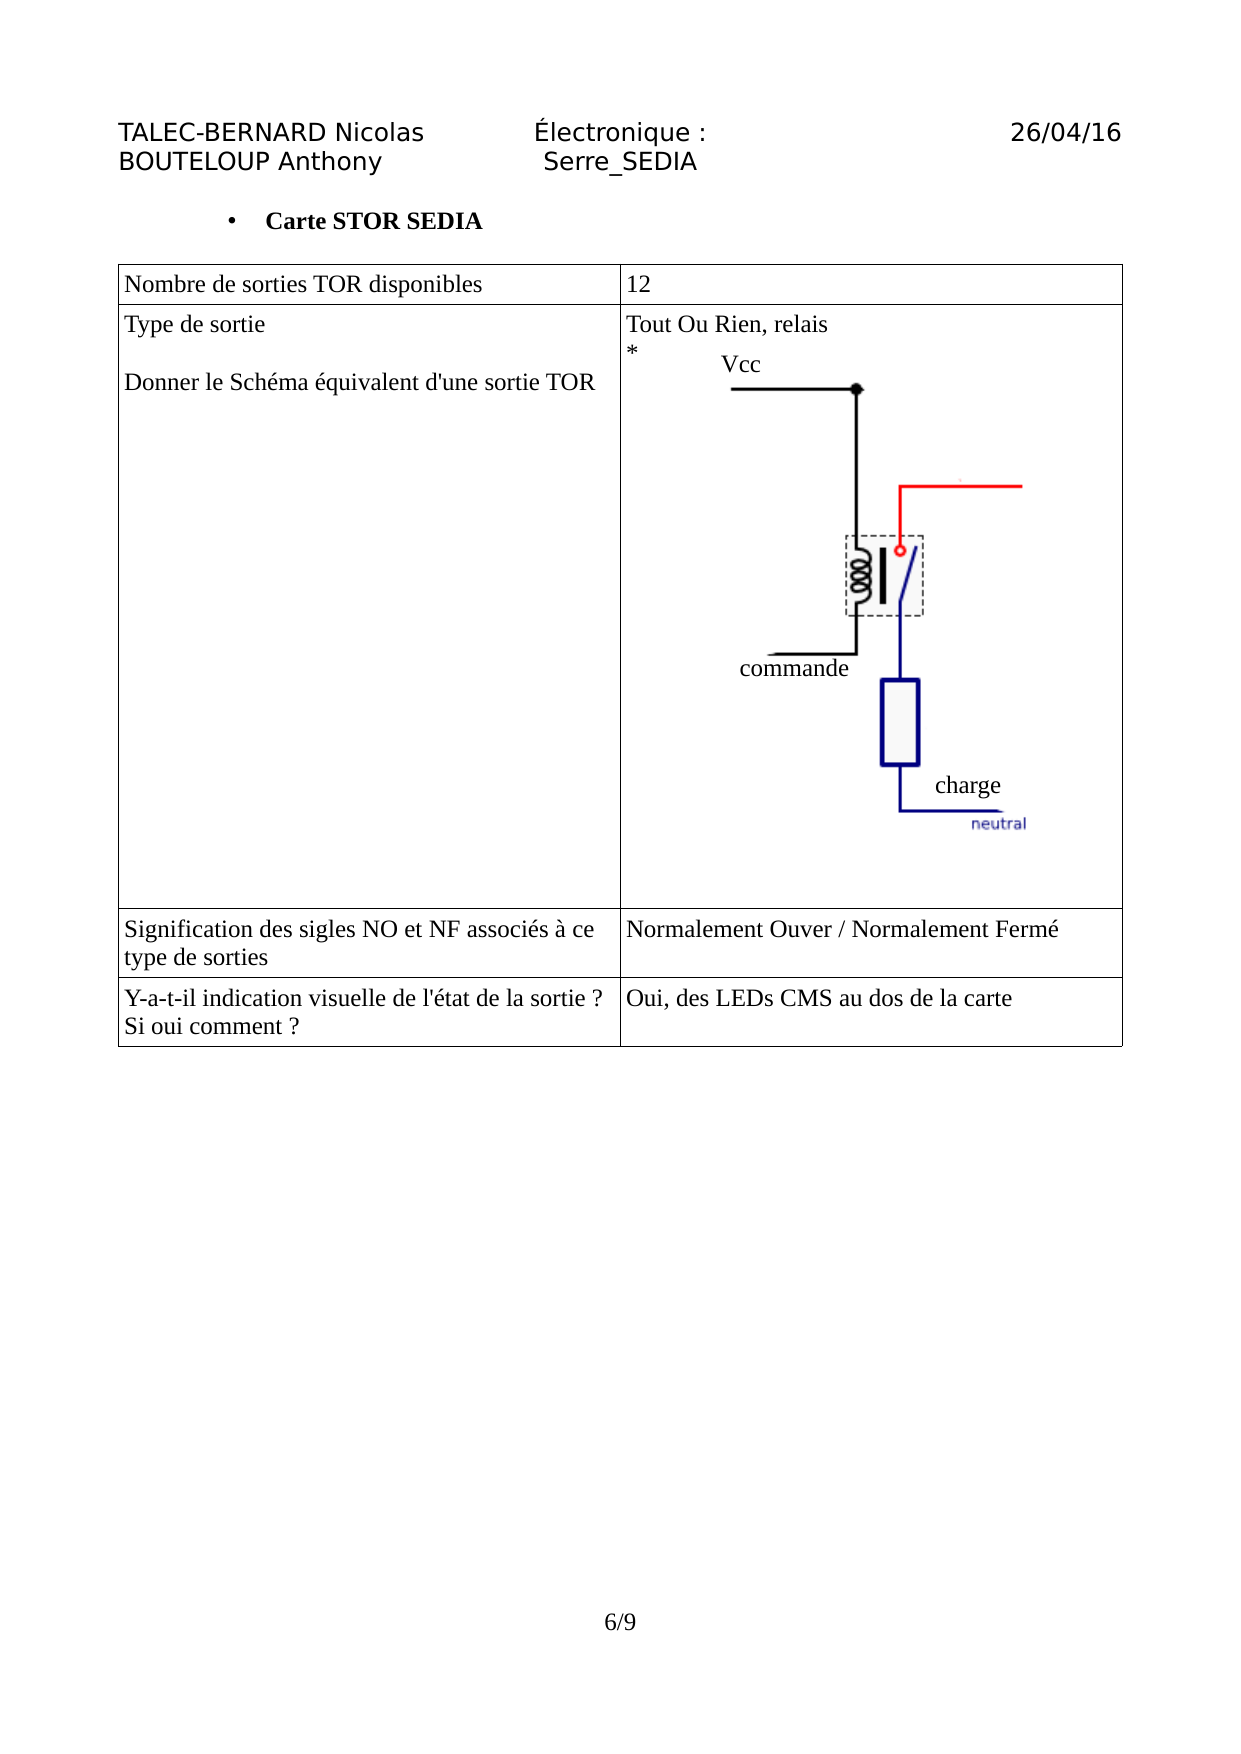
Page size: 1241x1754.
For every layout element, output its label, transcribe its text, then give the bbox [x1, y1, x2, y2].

list Carte STOR SEDIA [228, 206, 1122, 235]
table_cell Y-a-t-il indication visuelle de l'état de la sortie ? Si oui comment ? [119, 978, 620, 1046]
table_cell Normalement Ouver / Normalement Fermé [621, 909, 1122, 977]
picture [700, 367, 1043, 874]
table_cell Signification des sigles NO et NF associés à ce type de sorties [119, 909, 620, 977]
table_cell Type de sortie Donner le Schéma équivalent d'une sortie TOR [119, 305, 620, 908]
table_header 12 [621, 265, 1122, 304]
table_header Nombre de sorties TOR disponibles [119, 265, 620, 304]
table_cell Oui, des LEDs CMS au dos de la carte [621, 978, 1122, 1046]
table_cell Tout Ou Rien, relais * [621, 305, 1122, 908]
